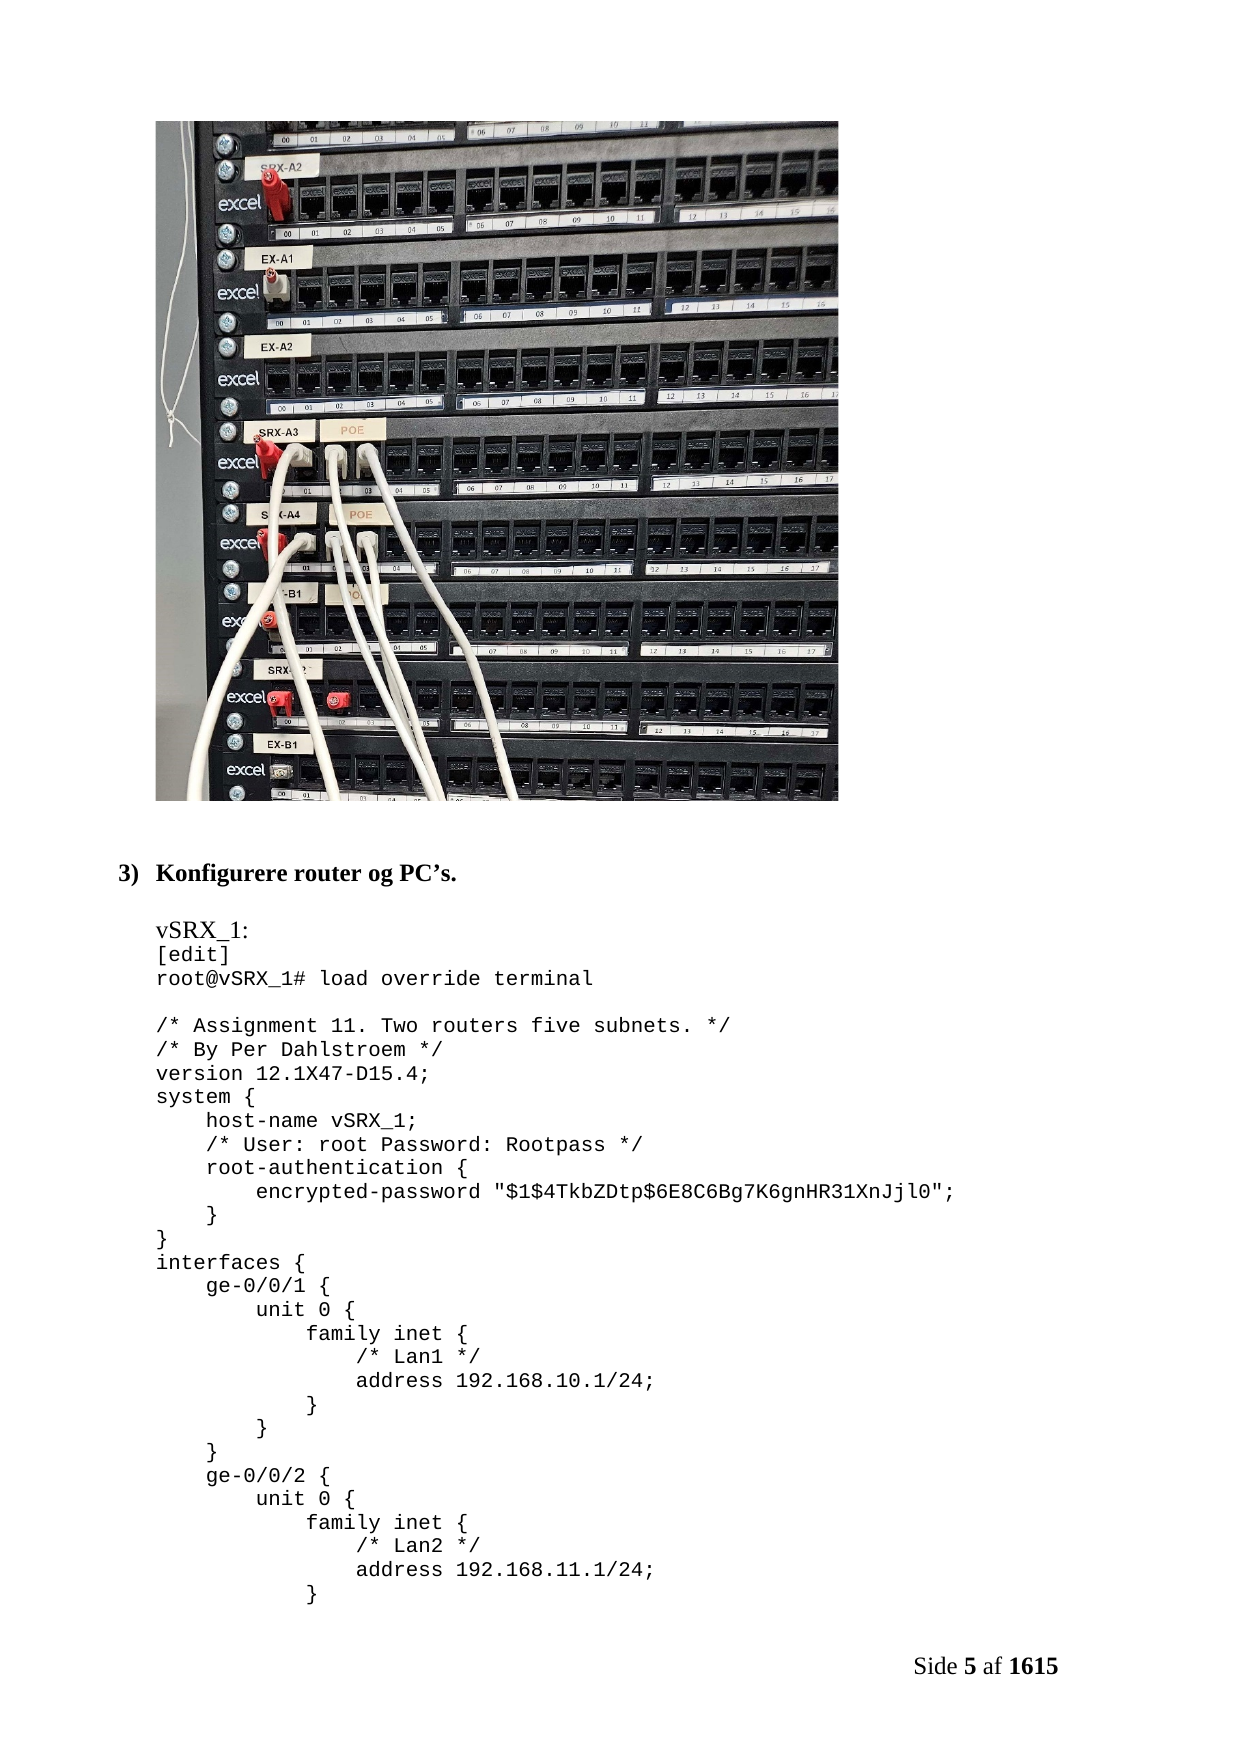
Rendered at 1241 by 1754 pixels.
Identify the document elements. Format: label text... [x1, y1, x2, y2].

list unit 0 { [156, 1488, 1122, 1512]
list /* User: root Password: Rootpass */ [156, 1133, 1122, 1157]
list address 192.168.10.1/24; [156, 1370, 1122, 1394]
list /* By Per Dahlstroem */ [156, 1039, 1122, 1063]
list version 12.1X47-D15.4; [156, 1063, 1122, 1086]
list unit 0 { [156, 1299, 1122, 1323]
list /* Assignment 11. Two routers five subnets. */ [156, 1015, 1122, 1039]
list } [156, 1228, 1122, 1252]
list system { [156, 1086, 1122, 1110]
list family inet { [156, 1512, 1122, 1536]
list root-authentication { [156, 1157, 1122, 1181]
list /* Lan1 */ [156, 1346, 1122, 1370]
list /* Lan2 */ [156, 1536, 1122, 1559]
list interfaces { [156, 1252, 1122, 1275]
list encrypted-password "$1$4TkbZDtp$6E8C6Bg7K6gnHR31XnJjl0"; [156, 1181, 1122, 1204]
list ge-0/0/1 { [156, 1275, 1122, 1299]
list [edit] [156, 944, 1122, 968]
list Konfigurere router og PC’s. [118, 858, 1122, 887]
list } [156, 1204, 1122, 1228]
picture [155, 121, 839, 801]
list } [156, 1583, 1122, 1606]
list host-name vSRX_1; [156, 1110, 1122, 1133]
list family inet { [156, 1323, 1122, 1346]
list } [156, 1417, 1122, 1441]
list } [156, 1394, 1122, 1417]
list root@vSRX_1# load override terminal [156, 968, 1122, 992]
list vSRX_1: [156, 916, 1122, 944]
list ge-0/0/2 { [156, 1464, 1122, 1488]
list } [156, 1441, 1122, 1464]
list address 192.168.11.1/24; [156, 1559, 1122, 1583]
